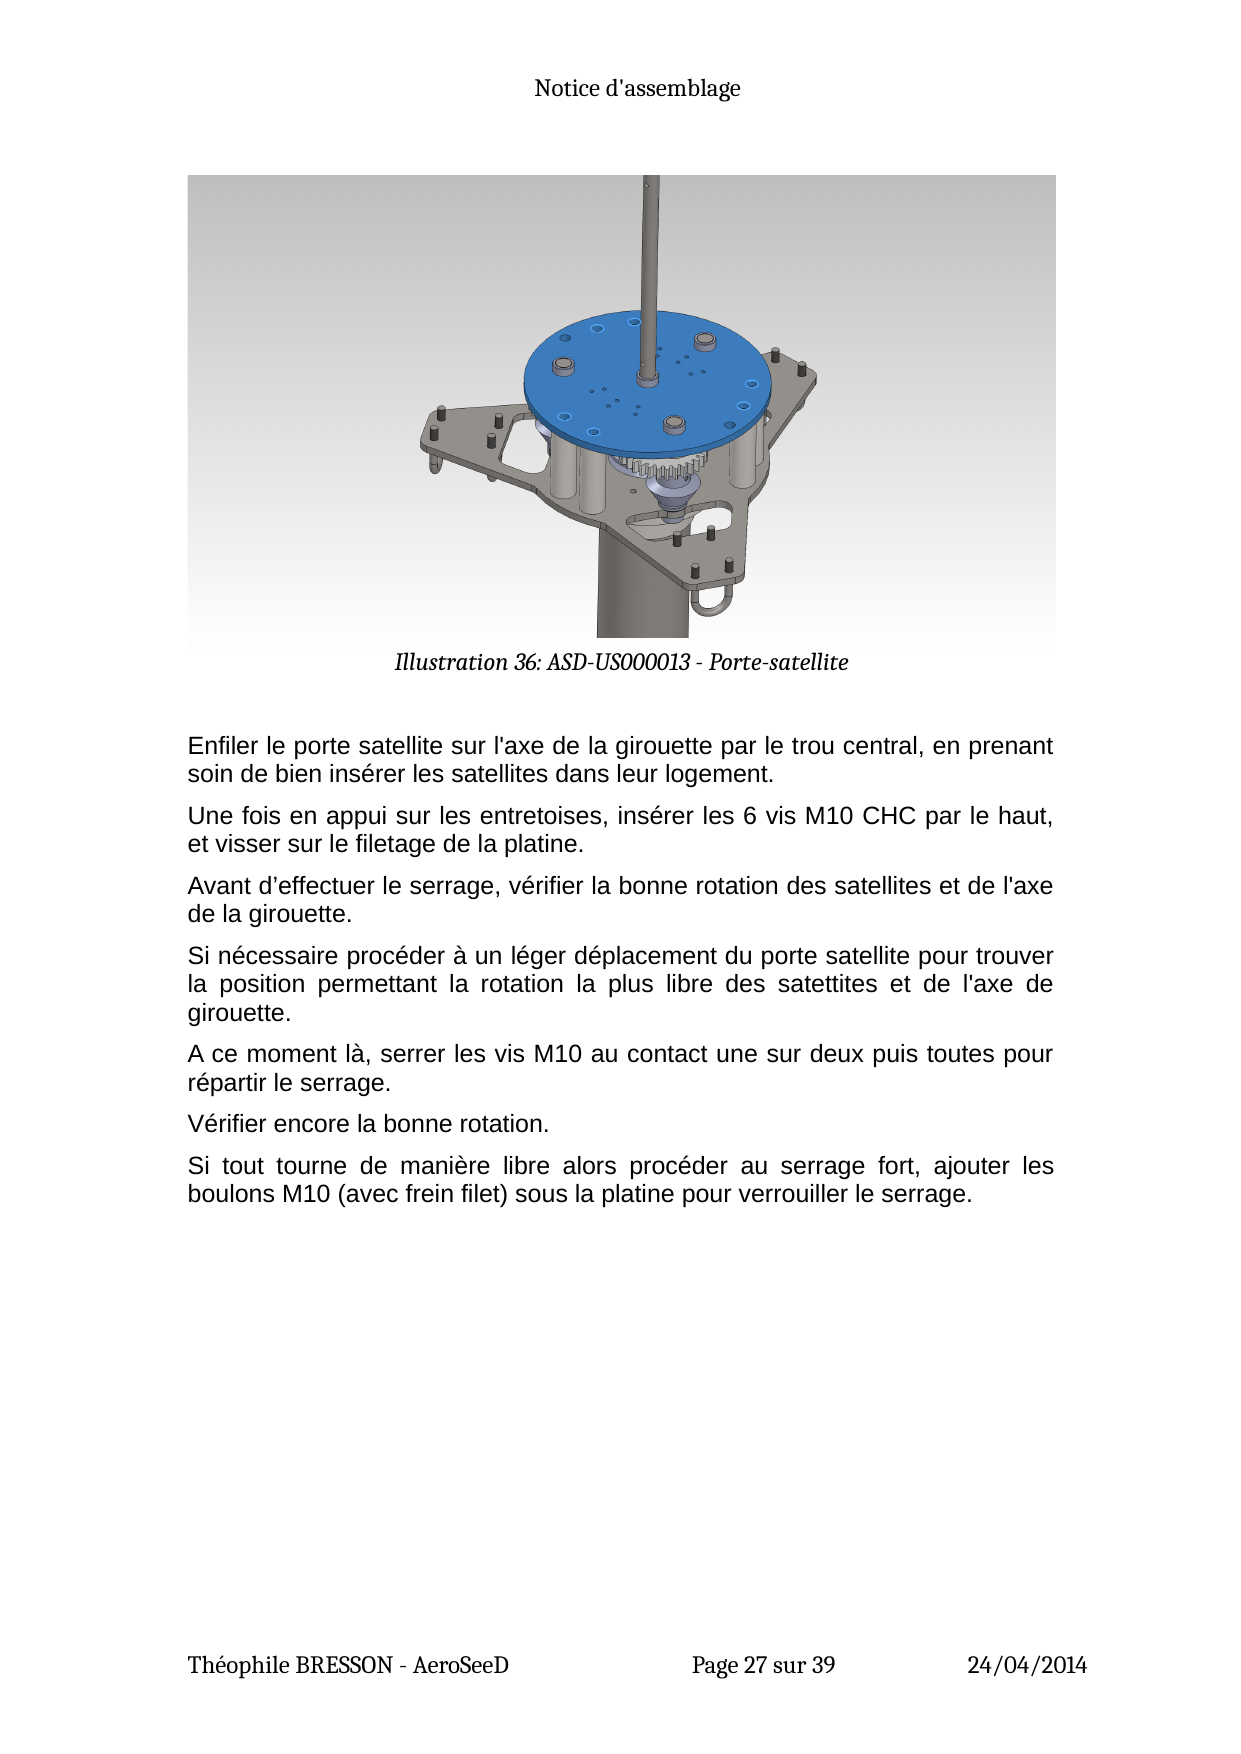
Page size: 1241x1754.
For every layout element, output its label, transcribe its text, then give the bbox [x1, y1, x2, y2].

text Si nécessaire procéder à un léger déplacement du porte satellite pour trouver la position permettant la rotation la plus libre des satettites et de l'axe de girouette. [187, 941, 1056, 1027]
text Illustration 36: ASD-US000013 - Porte-satellite [187, 649, 1056, 677]
text A ce moment là, serrer les vis M10 au contact une sur deux puis toutes pour répartir le serrage. [187, 1039, 1056, 1097]
text Avant d’effectuer le serrage, vérifier la bonne rotation des satellites et de l'axe de la girouette. [187, 871, 1056, 928]
text Vérifier encore la bonne rotation. [187, 1109, 1056, 1138]
text Une fois en appui sur les entretoises, insérer les 6 vis M10 CHC par le haut, et visser sur le filetage de la platine. [187, 801, 1056, 858]
picture [187, 175, 1056, 649]
text Enfiler le porte satellite sur l'axe de la girouette par le trou central, en prenant soin de bien insérer les satellites dans leur logement. [187, 731, 1056, 788]
text Si tout tourne de manière libre alors procéder au serrage fort, ajouter les boulons M10 (avec frein filet) sous la platine pour verrouiller le serrage. [187, 1151, 1056, 1208]
